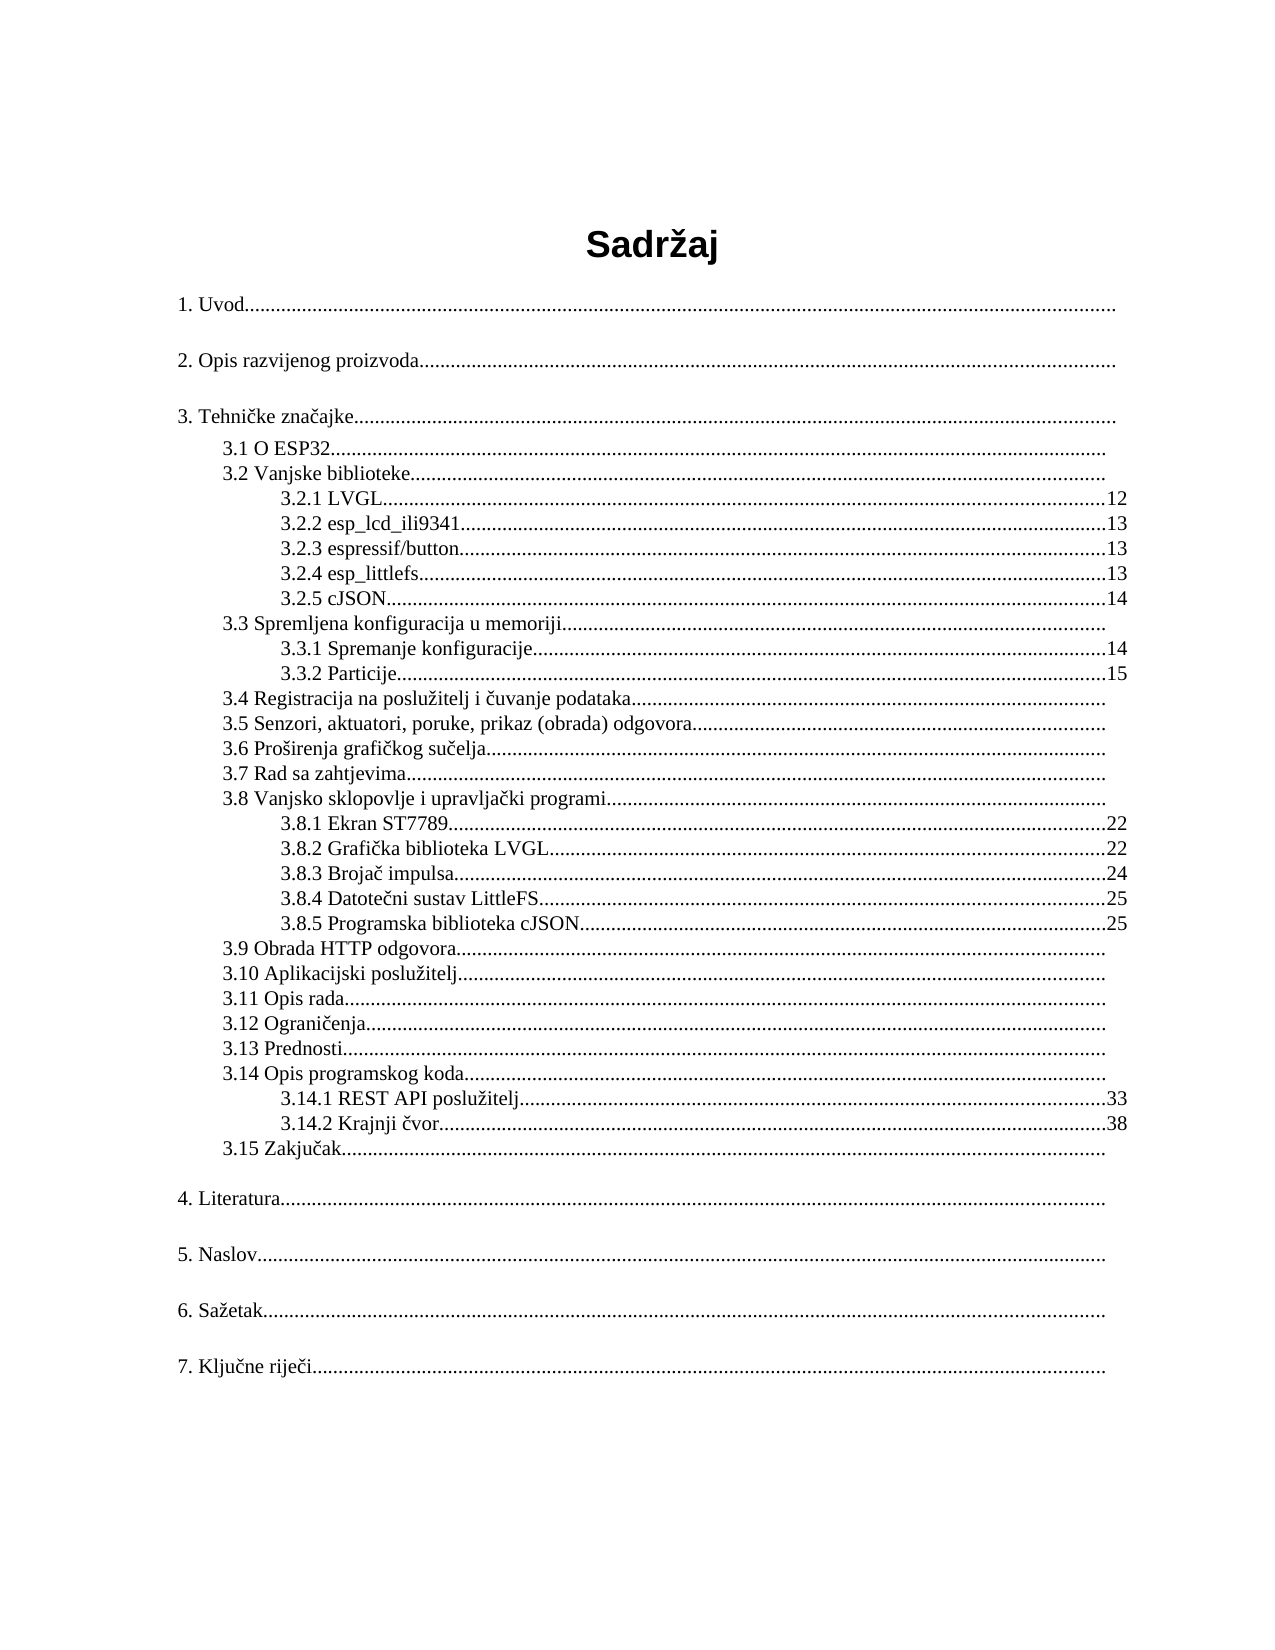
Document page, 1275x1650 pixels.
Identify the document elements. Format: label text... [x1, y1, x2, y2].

text 2. Opis razvijenog proizvoda 8 [177, 347, 1052, 372]
text 7. Ključne riječi 53 [177, 1353, 1052, 1378]
text 3.14.1 REST API poslužitelj 33 [280, 1084, 1127, 1109]
text 3.8.5 Programska biblioteka cJSON 25 [280, 909, 1127, 934]
text 3.8 Vanjsko sklopovlje i upravljački programi 22 [222, 784, 1052, 809]
text 3.5 Senzori, aktuatori, poruke, prikaz (obrada) odgovora 16 [222, 709, 1052, 734]
text 3.15 Zakjučak 50 [222, 1134, 1052, 1159]
text 3.2.2 esp_lcd_ili9341 13 [280, 509, 1127, 534]
text 3.3.2 Particije 15 [280, 659, 1127, 684]
text 3.3.1 Spremanje konfiguracije 14 [280, 634, 1127, 659]
text 3.1 O ESP32 10 [222, 434, 1052, 459]
text 3.10 Aplikacijski poslužitelj 28 [222, 959, 1052, 984]
text 6. Sažetak 53 [177, 1297, 1052, 1322]
text 5. Naslov 53 [177, 1241, 1052, 1266]
title Sadržaj [177, 223, 1127, 266]
text 3.7 Rad sa zahtjevima 17 [222, 759, 1052, 784]
text 3.14 Opis programskog koda 33 [222, 1059, 1052, 1084]
text 3.3 Spremljena konfiguracija u memoriji 14 [222, 609, 1052, 634]
text 3.14.2 Krajnji čvor 38 [280, 1109, 1127, 1134]
text 1. Uvod 7 [177, 291, 1052, 316]
text 3.2 Vanjske biblioteke 12 [222, 459, 1052, 484]
text 3.8.4 Datotečni sustav LittleFS 25 [280, 884, 1127, 909]
text 3.11 Opis rada 30 [222, 984, 1052, 1009]
text 3.2.3 espressif/button 13 [280, 534, 1127, 559]
text 3.8.3 Brojač impulsa 24 [280, 859, 1127, 884]
text 3.2.5 cJSON 14 [280, 584, 1127, 609]
text 3.4 Registracija na poslužitelj i čuvanje podataka 16 [222, 684, 1052, 709]
text 3.8.1 Ekran ST7789 22 [280, 809, 1127, 834]
text 3.12 Ograničenja 32 [222, 1009, 1052, 1034]
text 4. Literatura 51 [177, 1184, 1052, 1209]
text 3.2.4 esp_littlefs 13 [280, 559, 1127, 584]
text 3.13 Prednosti 32 [222, 1034, 1052, 1059]
text 3. Tehničke značajke 9 [177, 403, 1052, 428]
text 3.6 Proširenja grafičkog sučelja 16 [222, 734, 1052, 759]
text 3.2.1 LVGL 12 [280, 484, 1127, 509]
text 3.9 Obrada HTTP odgovora 26 [222, 934, 1052, 959]
text 3.8.2 Grafička biblioteka LVGL 22 [280, 834, 1127, 859]
